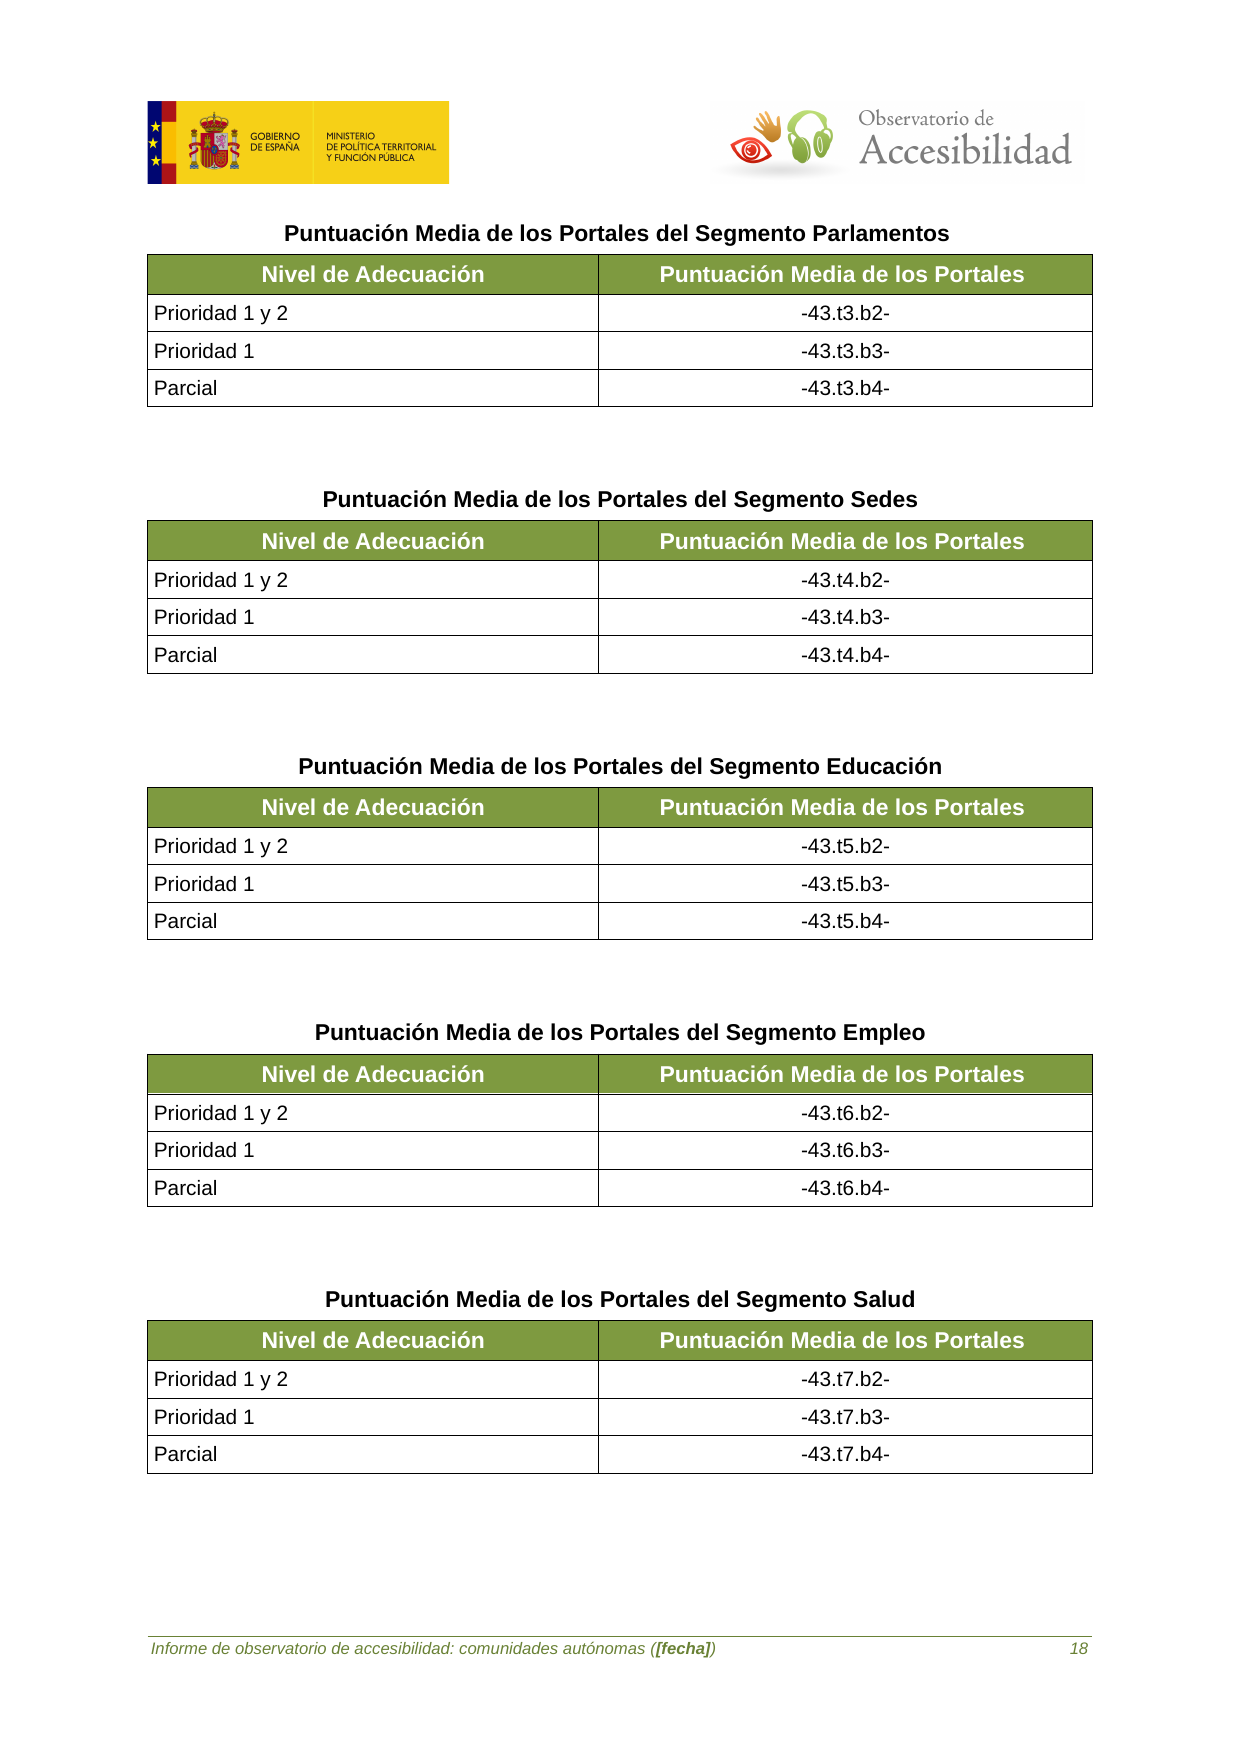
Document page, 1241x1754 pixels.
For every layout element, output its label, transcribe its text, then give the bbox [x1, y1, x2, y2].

table_header Nivel de Adecuación [148, 255, 598, 294]
table_cell Parcial [148, 1436, 598, 1472]
text Puntuación Media de los Portales del Segmento Salud [148, 1286, 1092, 1312]
table_cell Parcial [148, 1170, 598, 1206]
table_header Puntuación Media de los Portales [599, 255, 1092, 294]
table_cell -43.t4.b2- [599, 561, 1092, 598]
table_header Puntuación Media de los Portales [599, 1055, 1092, 1093]
table_cell Prioridad 1 y 2 [148, 1095, 598, 1131]
table_cell -43.t6.b2- [599, 1095, 1092, 1131]
table_header Nivel de Adecuación [148, 1321, 598, 1360]
table_header Puntuación Media de los Portales [599, 1321, 1092, 1360]
picture [710, 101, 1086, 184]
table_cell -43.t4.b3- [599, 599, 1092, 635]
text Puntuación Media de los Portales del Segmento Sedes [148, 486, 1092, 513]
table_cell -43.t3.b2- [599, 295, 1092, 331]
table_cell Parcial [148, 370, 598, 406]
table_header Nivel de Adecuación [148, 521, 598, 560]
table_cell -43.t6.b3- [599, 1132, 1092, 1168]
table_cell Prioridad 1 [148, 865, 598, 902]
picture [147, 101, 450, 184]
table_cell Prioridad 1 [148, 1399, 598, 1435]
table_cell -43.t5.b2- [599, 828, 1092, 864]
table_cell Prioridad 1 [148, 1132, 598, 1168]
table_cell -43.t3.b4- [599, 370, 1092, 406]
table_cell Prioridad 1 [148, 599, 598, 635]
text Puntuación Media de los Portales del Segmento Parlamentos [148, 220, 1092, 246]
table_header Puntuación Media de los Portales [599, 521, 1092, 560]
table_cell -43.t5.b3- [599, 865, 1092, 902]
table_cell -43.t5.b4- [599, 903, 1092, 939]
table_cell -43.t6.b4- [599, 1170, 1092, 1206]
table_header Puntuación Media de los Portales [599, 788, 1092, 827]
table_cell Prioridad 1 [148, 332, 598, 369]
table_cell -43.t4.b4- [599, 636, 1092, 673]
text Puntuación Media de los Portales del Segmento Empleo [148, 1019, 1092, 1046]
table_header Nivel de Adecuación [148, 1055, 598, 1093]
table_cell Parcial [148, 903, 598, 939]
table_cell -43.t7.b4- [599, 1436, 1092, 1472]
table_cell Prioridad 1 y 2 [148, 295, 598, 331]
table_cell Prioridad 1 y 2 [148, 561, 598, 598]
table_cell -43.t7.b2- [599, 1361, 1092, 1397]
table_cell Prioridad 1 y 2 [148, 1361, 598, 1397]
table_header Nivel de Adecuación [148, 788, 598, 827]
table_cell Parcial [148, 636, 598, 673]
table_cell Prioridad 1 y 2 [148, 828, 598, 864]
table_cell -43.t3.b3- [599, 332, 1092, 369]
text Puntuación Media de los Portales del Segmento Educación [148, 753, 1092, 779]
table_cell -43.t7.b3- [599, 1399, 1092, 1435]
